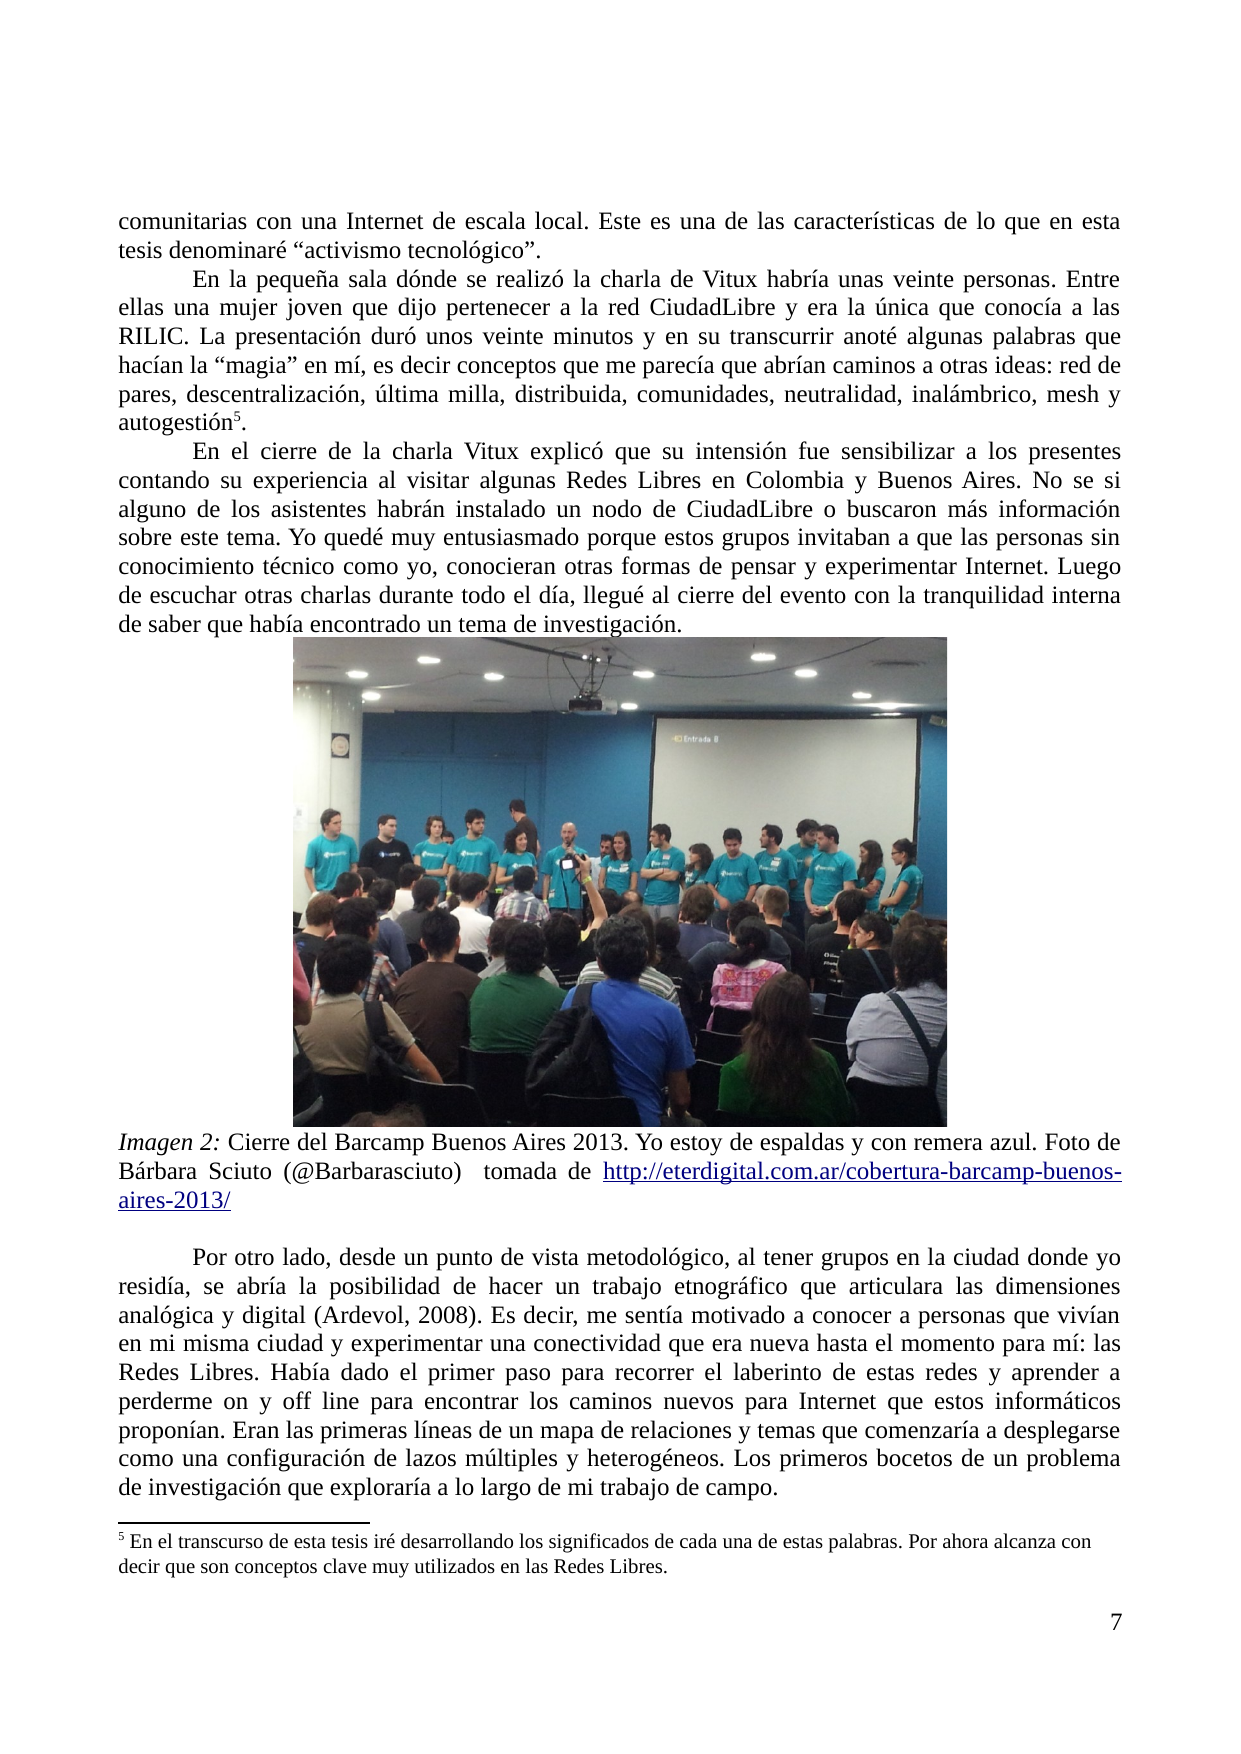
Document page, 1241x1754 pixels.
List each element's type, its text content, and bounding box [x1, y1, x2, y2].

text Por otro lado, desde un punto de vista metodológico, al tener grupos en la ciudad donde yo residía, se abría la posibilidad de hacer un trabajo etnográfico que articulara las dimensiones analógica y digital (Ardevol, 2008). Es decir, me sentía motivado a conocer a personas que vivían en mi misma ciudad y experimentar una conectividad que era nueva hasta el momento para mí: las Redes Libres. Había dado el primer paso para recorrer el laberinto de estas redes y aprender a perderme on y off line para encontrar los caminos nuevos para Internet que estos informáticos proponían. Eran las primeras líneas de un mapa de relaciones y temas que comenzaría a desplegarse como una configuración de lazos múltiples y heterogéneos. Los primeros bocetos de un problema de investigación que exploraría a lo largo de mi trabajo de campo. [118, 1242, 1122, 1501]
text comunitarias con una Internet de escala local. Este es una de las características de lo que en esta tesis denominaré “activismo tecnológico”. [118, 206, 1122, 264]
text Imagen 2: Cierre del Barcamp Buenos Aires 2013. Yo estoy de espaldas y con remera azul. Foto de Bárbara Sciuto ‏(@Barbarasciuto) tomada de http://eterdigital.com.ar/cobertura-barcamp-buenos-aires-2013/ [118, 637, 1122, 1213]
text En el cierre de la charla Vitux explicó que su intensión fue sensibilizar a los presentes contando su experiencia al visitar algunas Redes Libres en Colombia y Buenos Aires. No se si alguno de los asistentes habrán instalado un nodo de CiudadLibre o buscaron más información sobre este tema. Yo quedé muy entusiasmado porque estos grupos invitaban a que las personas sin conocimiento técnico como yo, conocieran otras formas de pensar y experimentar Internet. Luego de escuchar otras charlas durante todo el día, llegué al cierre del evento con la tranquilidad interna de saber que había encontrado un tema de investigación. [118, 436, 1122, 637]
text En la pequeña sala dónde se realizó la charla de Vitux habría unas veinte personas. Entre ellas una mujer joven que dijo pertenecer a la red CiudadLibre y era la única que conocía a las RILIC. La presentación duró unos veinte minutos y en su transcurrir anoté algunas palabras que hacían la “magia” en mí, es decir conceptos que me parecía que abrían caminos a otras ideas: red de pares, descentralización, última milla, distribuida, comunidades, neutralidad, inalámbrico, mesh y autogestión. [118, 264, 1122, 436]
text En el transcurso de esta tesis iré desarrollando los significados de cada una de estas palabras. Por ahora alcanza con decir que son conceptos clave muy utilizados en las Redes Libres. [118, 1529, 1122, 1578]
picture [293, 637, 948, 1127]
